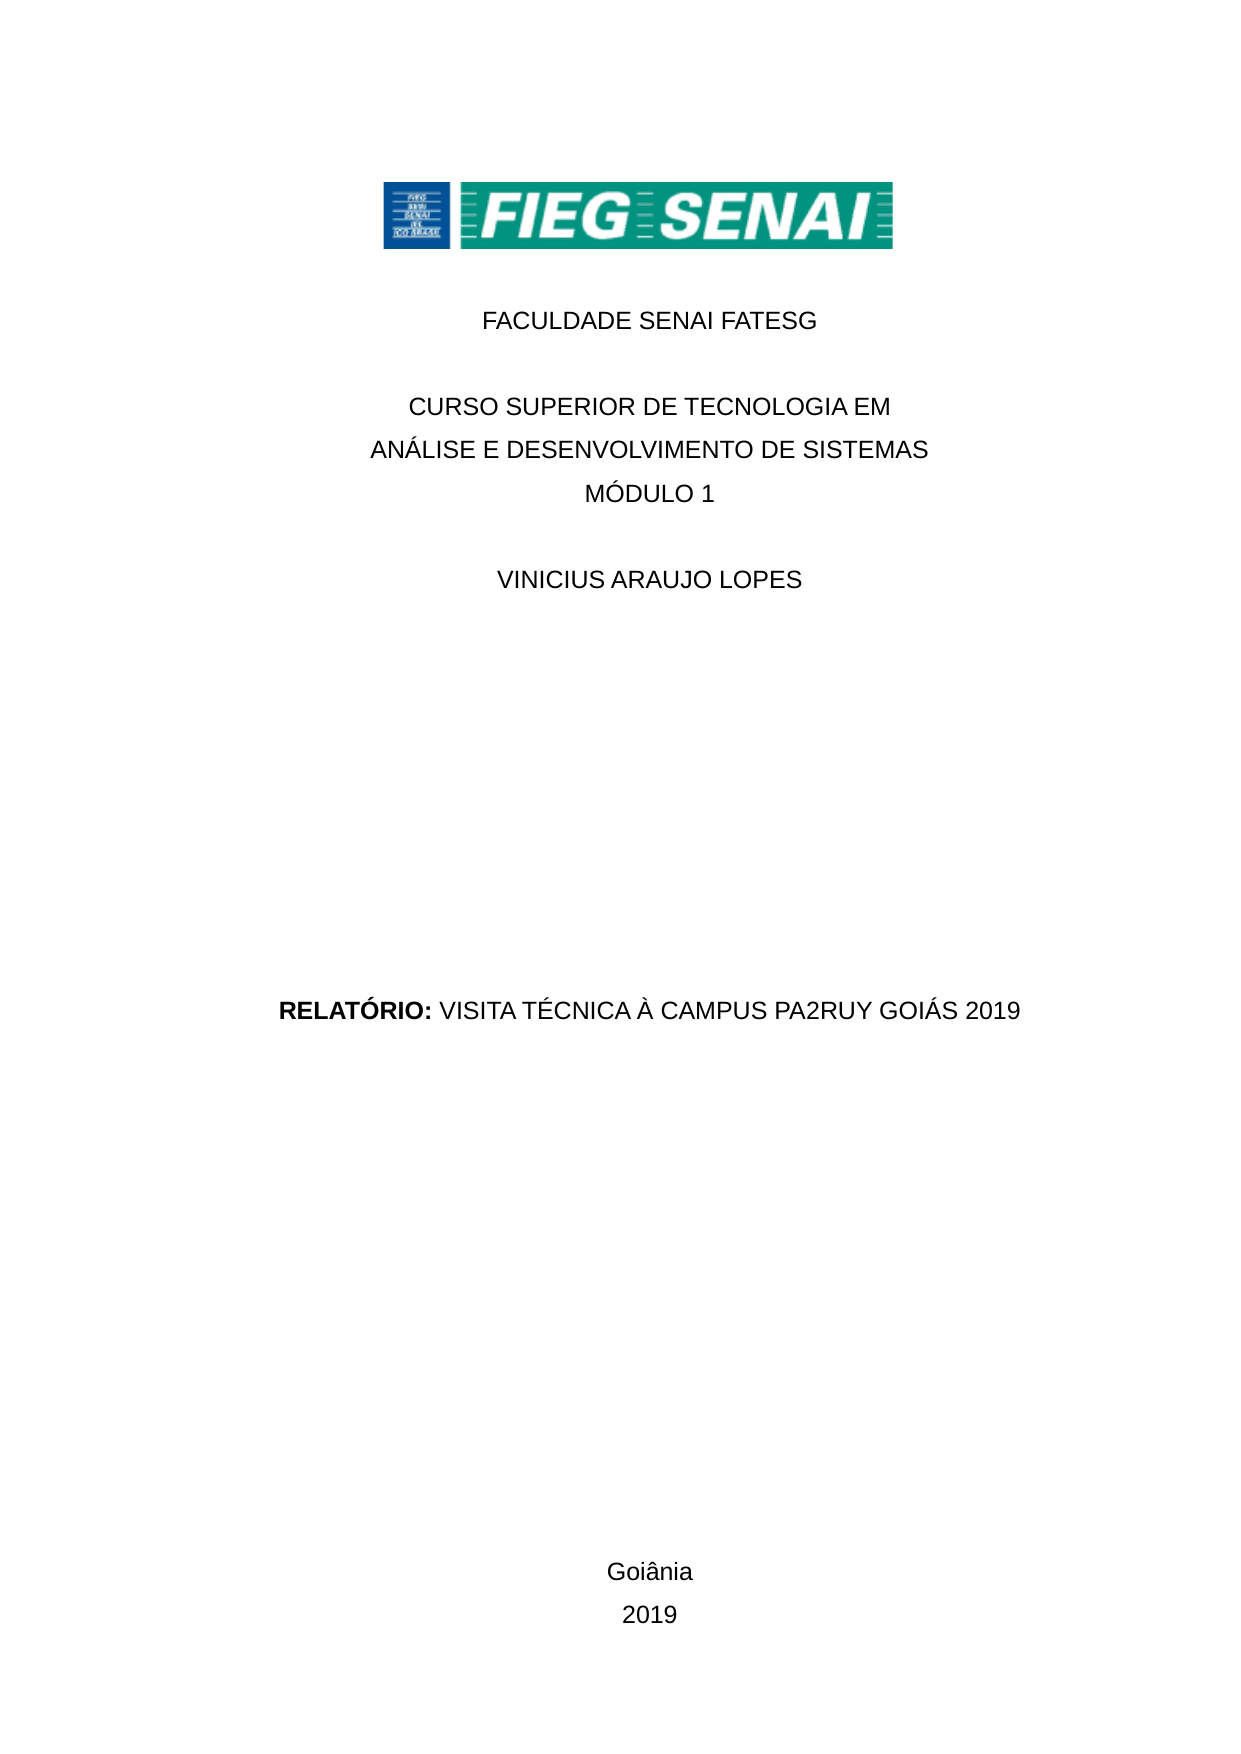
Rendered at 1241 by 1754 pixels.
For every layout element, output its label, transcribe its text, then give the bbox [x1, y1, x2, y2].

text RELATÓRIO: VISITA TÉCNICA À CAMPUS PA2RUY GOIÁS 2019 [177, 996, 1122, 1025]
text 2019 [177, 1600, 1122, 1628]
text Goiânia [177, 1557, 1122, 1585]
text MÓDULO 1 [177, 478, 1122, 507]
text ANÁLISE E DESENVOLVIMENTO DE SISTEMAS [177, 435, 1122, 464]
text VINICIUS ARAUJO LOPES [177, 565, 1122, 593]
picture [383, 182, 893, 249]
text CURSO SUPERIOR DE TECNOLOGIA EM [177, 392, 1122, 421]
text FACULDADE SENAI FATESG [177, 306, 1122, 335]
